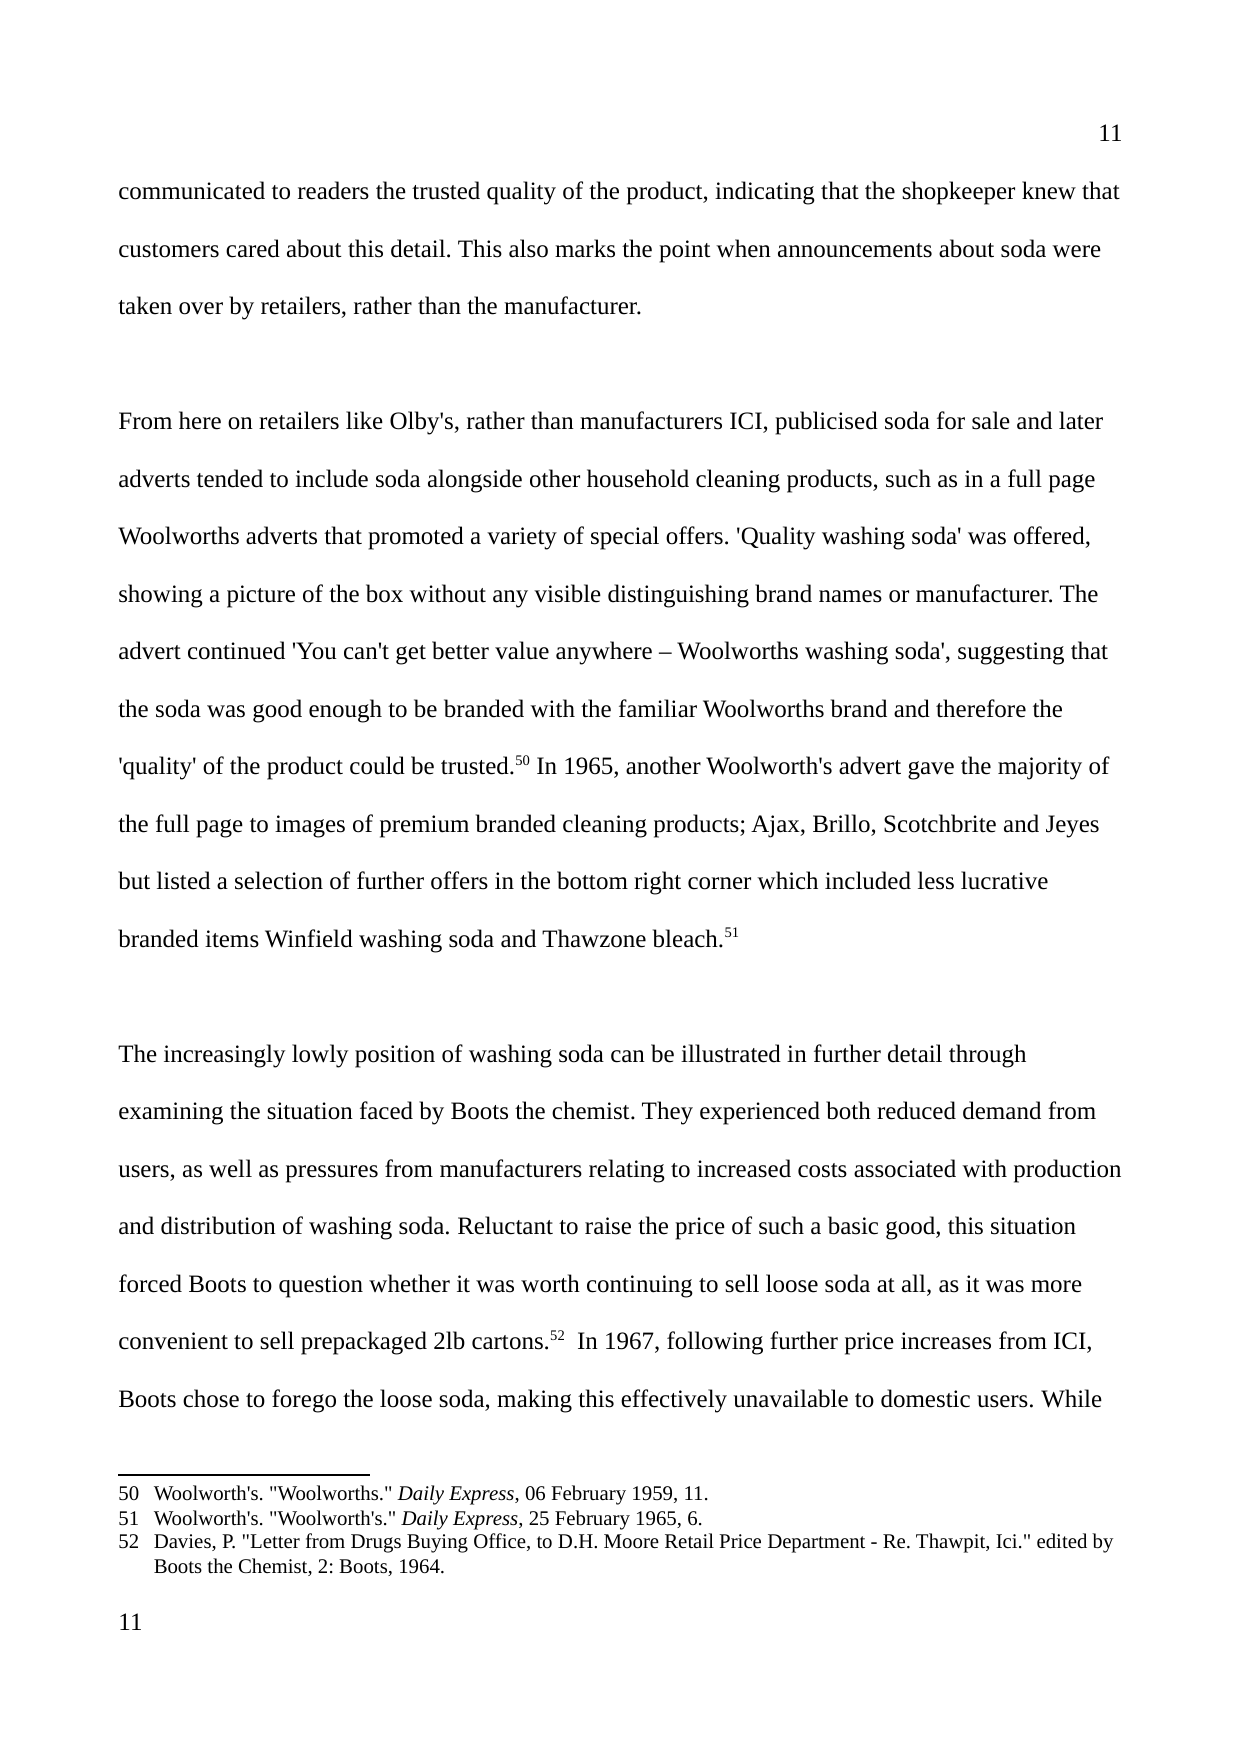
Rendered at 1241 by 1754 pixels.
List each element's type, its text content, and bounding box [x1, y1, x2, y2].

text From here on retailers like Olby's, rather than manufacturers ICI, publicised soda for sale and later adverts tended to include soda alongside other household cleaning products, such as in a full page Woolworths adverts that promoted a variety of special offers. 'Quality washing soda' was offered, showing a picture of the box without any visible distinguishing brand names or manufacturer. The advert continued 'You can't get better value anywhere – Woolworths washing soda', suggesting that the soda was good enough to be branded with the familiar Woolworths brand and therefore the 'quality' of the product could be trusted. In 1965, another Woolworth's advert gave the majority of the full page to images of premium branded cleaning products; Ajax, Brillo, Scotchbrite and Jeyes but listed a selection of further offers in the bottom right corner which included less lucrative branded items Winfield washing soda and Thawzone bleach. [118, 406, 1122, 953]
text The increasingly lowly position of washing soda can be illustrated in further detail through examining the situation faced by Boots the chemist. They experienced both reduced demand from users, as well as pressures from manufacturers relating to increased costs associated with production and distribution of washing soda. Reluctant to raise the price of such a basic good, this situation forced Boots to question whether it was worth continuing to sell loose soda at all, as it was more convenient to sell prepackaged 2lb cartons. In 1967, following further price increases from ICI, Boots chose to forego the loose soda, making this effectively unavailable to domestic users. While [118, 1039, 1122, 1413]
text communicated to readers the trusted quality of the product, indicating that the shopkeeper knew that customers cared about this detail. This also marks the point when announcements about soda were taken over by retailers, rather than the manufacturer. [118, 176, 1122, 320]
text Woolworth's. "Woolworths." Daily Express, 06 February 1959, 11. [118, 1481, 1122, 1505]
text Woolworth's. "Woolworth's." Daily Express, 25 February 1965, 6. [118, 1505, 1122, 1529]
text Davies, P. "Letter from Drugs Buying Office, to D.H. Moore Retail Price Department - Re. Thawpit, Ici." edited by Boots the Chemist, 2: Boots, 1964. [118, 1529, 1122, 1578]
